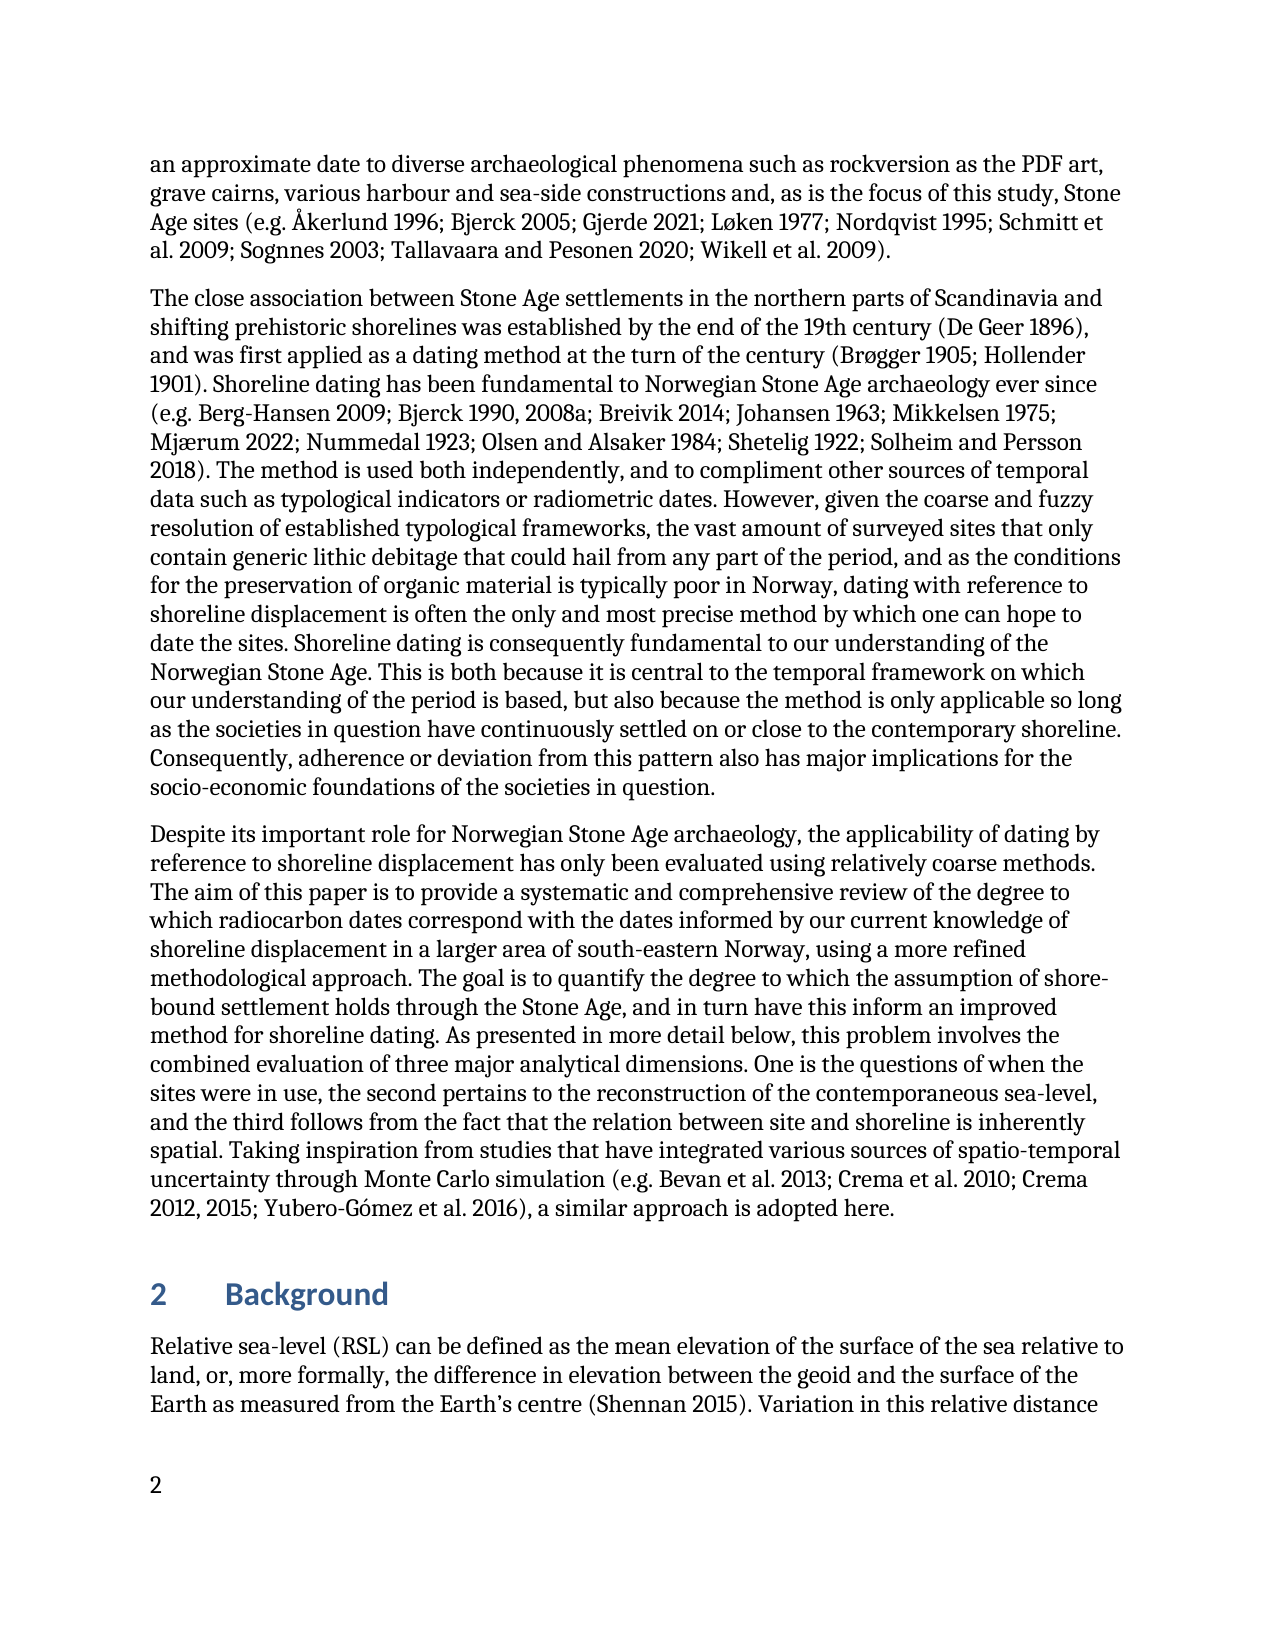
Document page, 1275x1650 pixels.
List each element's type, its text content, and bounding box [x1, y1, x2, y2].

text an approximate date to diverse archaeological phenomena such as rockversion as the PDF art, grave cairns, various harbour and sea-side constructions and, as is the focus of this study, Stone Age sites (e.g. Åkerlund 1996; Bjerck 2005; Gjerde 2021; Løken 1977; Nordqvist 1995; Schmitt et al. 2009; Sognnes 2003; Tallavaara and Pesonen 2020; Wikell et al. 2009). [150, 150, 1125, 265]
subtitle 2 Background [150, 1272, 1125, 1313]
text The close association between Stone Age settlements in the northern parts of Scandinavia and shifting prehistoric shorelines was established by the end of the 19th century (De Geer 1896), and was first applied as a dating method at the turn of the century (Brøgger 1905; Hollender 1901). Shoreline dating has been fundamental to Norwegian Stone Age archaeology ever since (e.g. Berg-Hansen 2009; Bjerck 1990, 2008a; Breivik 2014; Johansen 1963; Mikkelsen 1975; Mjærum 2022; Nummedal 1923; Olsen and Alsaker 1984; Shetelig 1922; Solheim and Persson 2018). The method is used both independently, and to compliment other sources of temporal data such as typological indicators or radiometric dates. However, given the coarse and fuzzy resolution of established typological frameworks, the vast amount of surveyed sites that only contain generic lithic debitage that could hail from any part of the period, and as the conditions for the preservation of organic material is typically poor in Norway, dating with reference to shoreline displacement is often the only and most precise method by which one can hope to date the sites. Shoreline dating is consequently fundamental to our understanding of the Norwegian Stone Age. This is both because it is central to the temporal framework on which our understanding of the period is based, but also because the method is only applicable so long as the societies in question have continuously settled on or close to the contemporary shoreline. Consequently, adherence or deviation from this pattern also has major implications for the socio-economic foundations of the societies in question. [150, 284, 1125, 801]
text Despite its important role for Norwegian Stone Age archaeology, the applicability of dating by reference to shoreline displacement has only been evaluated using relatively coarse methods. The aim of this paper is to provide a systematic and comprehensive review of the degree to which radiocarbon dates correspond with the dates informed by our current knowledge of shoreline displacement in a larger area of south-eastern Norway, using a more refined methodological approach. The goal is to quantify the degree to which the assumption of shore-bound settlement holds through the Stone Age, and in turn have this inform an improved method for shoreline dating. As presented in more detail below, this problem involves the combined evaluation of three major analytical dimensions. One is the questions of when the sites were in use, the second pertains to the reconstruction of the contemporaneous sea-level, and the third follows from the fact that the relation between site and shoreline is inherently spatial. Taking inspiration from studies that have integrated various sources of spatio-temporal uncertainty through Monte Carlo simulation (e.g. Bevan et al. 2013; Crema et al. 2010; Crema 2012, 2015; Yubero-Gómez et al. 2016), a similar approach is adopted here. [150, 820, 1125, 1222]
text Relative sea-level (RSL) can be defined as the mean elevation of the surface of the sea relative to land, or, more formally, the difference in elevation between the geoid and the surface of the Earth as measured from the Earth’s centre (Shennan 2015). Variation in this relative distance [150, 1332, 1125, 1418]
